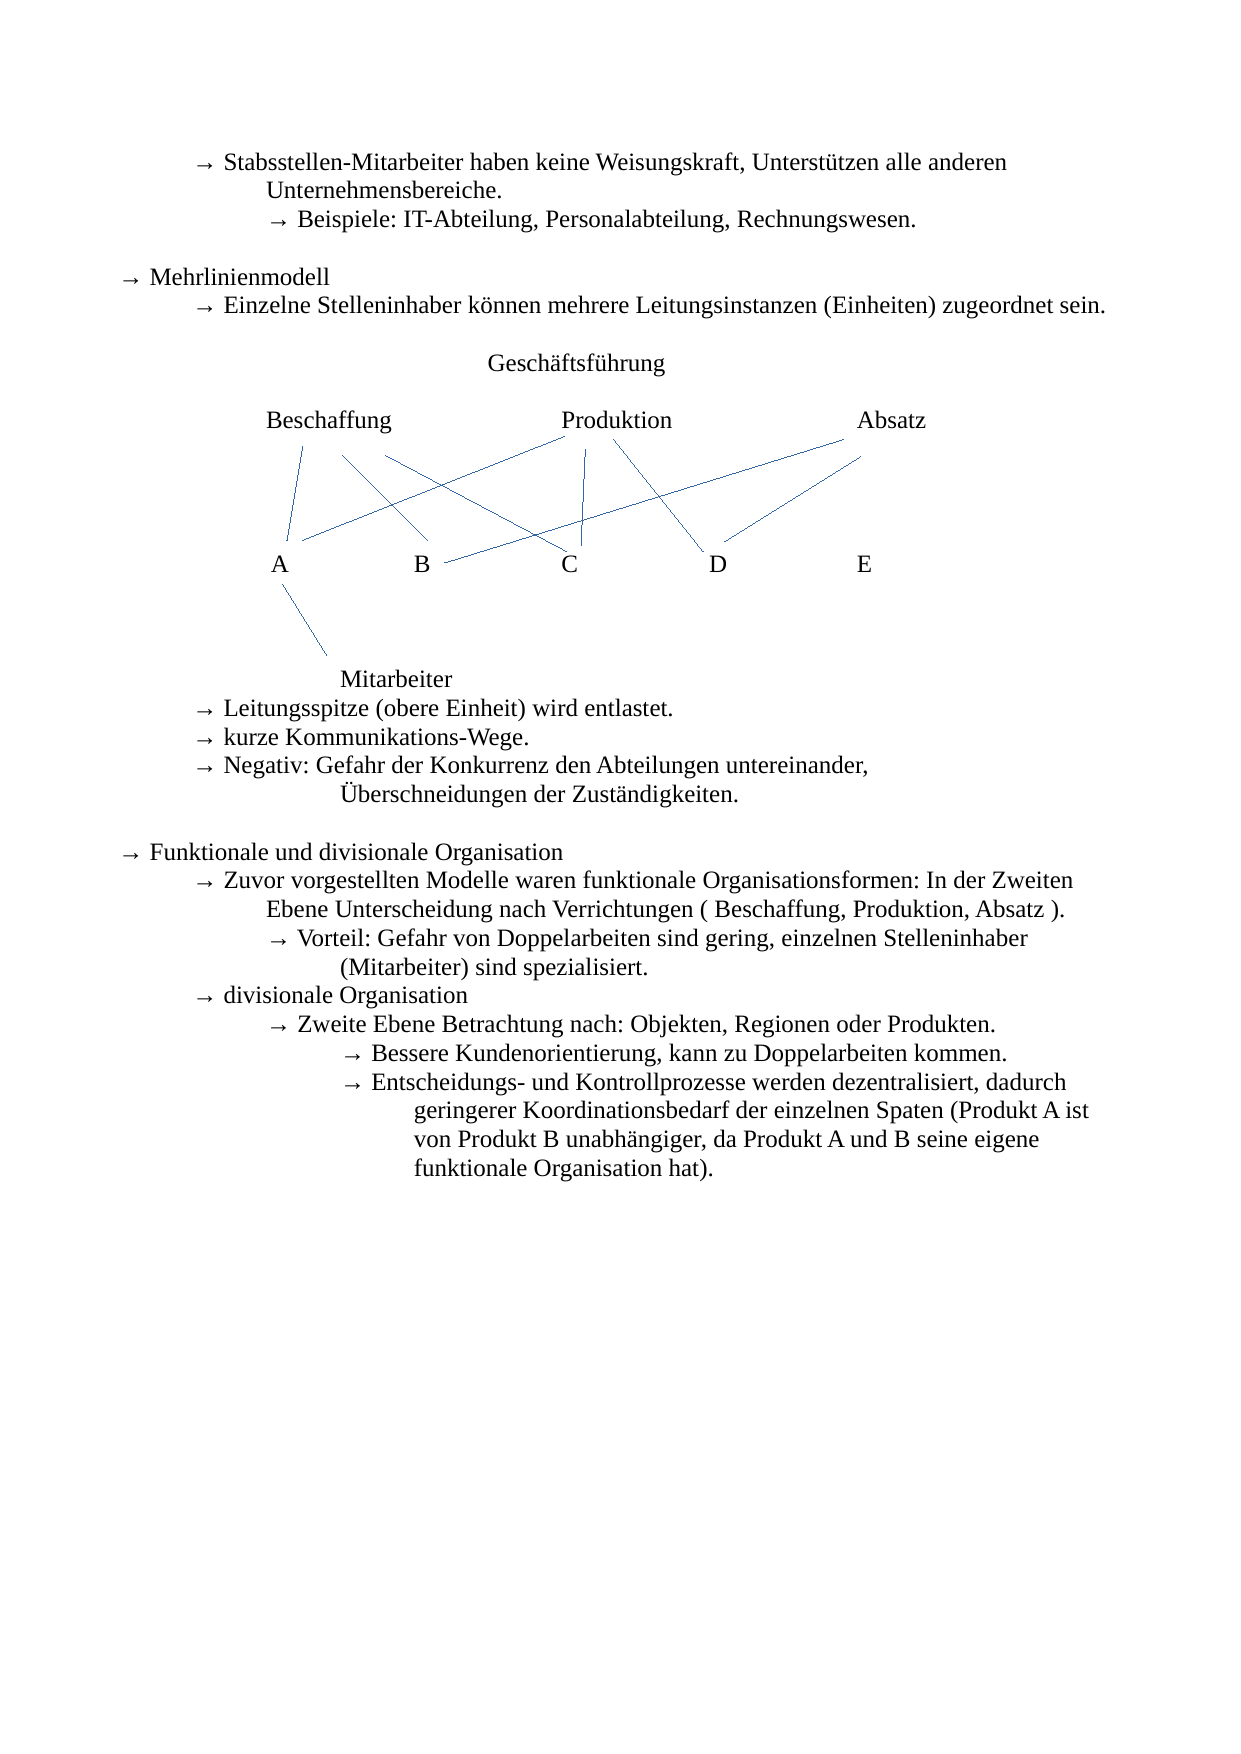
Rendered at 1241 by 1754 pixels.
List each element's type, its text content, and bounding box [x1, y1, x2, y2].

text Mitarbeiter [118, 664, 1122, 693]
text → Entscheidungs- und Kontrollprozesse werden dezentralisiert, dadurch [118, 1067, 1122, 1096]
text → Negativ: Gefahr der Konkurrenz den Abteilungen untereinander, [118, 751, 1122, 779]
text → Mehrlinienmodell [118, 262, 1122, 291]
text → Bessere Kundenorientierung, kann zu Doppelarbeiten kommen. [118, 1038, 1122, 1067]
text → Vorteil: Gefahr von Doppelarbeiten sind gering, einzelnen Stelleninhaber [118, 923, 1122, 952]
text funktionale Organisation hat). [118, 1153, 1122, 1182]
text Beschaffung Produktion Absatz [118, 406, 1122, 434]
text von Produkt B unabhängiger, da Produkt A und B seine eigene [118, 1124, 1122, 1153]
text (Mitarbeiter) sind spezialisiert. [118, 952, 1122, 981]
text → Leitungsspitze (obere Einheit) wird entlastet. [118, 693, 1122, 722]
text → Zuvor vorgestellten Modelle waren funktionale Organisationsformen: In der Zweiten [118, 866, 1122, 894]
text → kurze Kommunikations-Wege. [118, 722, 1122, 751]
text → Funktionale und divisionale Organisation [118, 837, 1122, 866]
text → Zweite Ebene Betrachtung nach: Objekten, Regionen oder Produkten. [118, 1009, 1122, 1038]
text → divisionale Organisation [118, 981, 1122, 1009]
text → Stabsstellen-Mitarbeiter haben keine Weisungskraft, Unterstützen alle anderen Unternehmensbereiche. [118, 147, 1122, 204]
text Überschneidungen der Zuständigkeiten. [118, 779, 1122, 808]
text geringerer Koordinationsbedarf der einzelnen Spaten (Produkt A ist [118, 1096, 1122, 1124]
text Ebene Unterscheidung nach Verrichtungen ( Beschaffung, Produktion, Absatz ). [118, 894, 1122, 923]
text A B C D E [118, 549, 1122, 578]
text → Einzelne Stelleninhaber können mehrere Leitungsinstanzen (Einheiten) zugeordnet sein. [118, 291, 1122, 319]
text Geschäftsführung [118, 348, 1122, 377]
text → Beispiele: IT-Abteilung, Personalabteilung, Rechnungswesen. [118, 204, 1122, 233]
